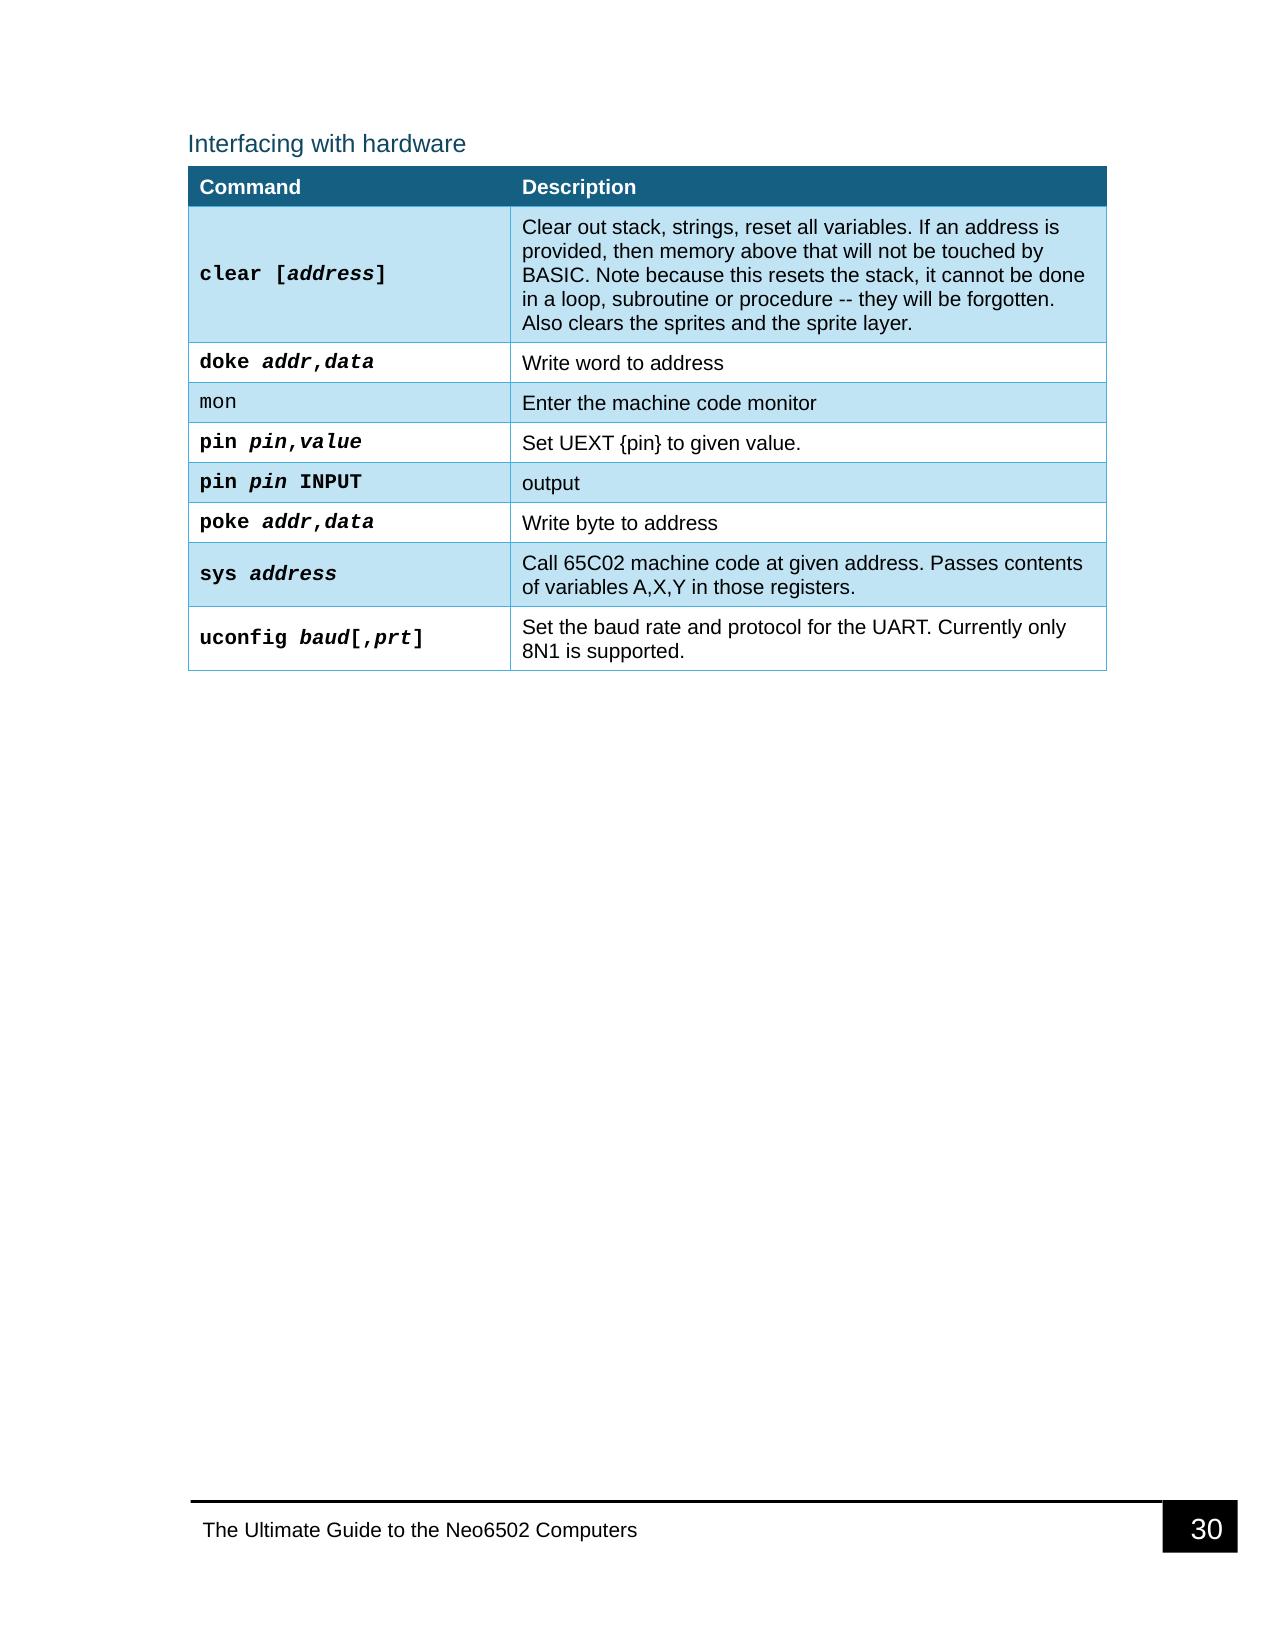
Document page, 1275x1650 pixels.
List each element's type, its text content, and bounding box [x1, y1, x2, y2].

table_header Description [511, 167, 1106, 206]
table_cell Set UEXT {pin} to given value. [511, 423, 1106, 462]
table_cell pin pin INPUT [189, 463, 510, 502]
subtitle Interfacing with hardware [187, 129, 1162, 158]
table_cell clear [address] [189, 207, 510, 342]
table_cell Clear out stack, strings, reset all variables. If an address is provided, then memory above that will not be touched by BASIC. Note because this resets the stack, it cannot be done in a loop, subroutine or procedure -- they will be forgotten. Also clears the sprites and the sprite layer. [511, 207, 1106, 342]
table_cell doke addr,data [189, 343, 510, 382]
table_cell Set the baud rate and protocol for the UART. Currently only 8N1 is supported. [511, 607, 1106, 670]
table_cell Enter the machine code monitor [511, 383, 1106, 422]
table_cell output [511, 463, 1106, 502]
table_cell uconfig baud[,prt] [189, 607, 510, 670]
table_cell Write word to address [511, 343, 1106, 382]
table_header Command [189, 167, 510, 206]
table_cell poke addr,data [189, 503, 510, 542]
table_cell sys address [189, 543, 510, 606]
table_cell Write byte to address [511, 503, 1106, 542]
table_cell mon [189, 383, 510, 422]
table_cell Call 65C02 machine code at given address. Passes contents of variables A,X,Y in those registers. [511, 543, 1106, 606]
table_cell pin pin,value [189, 423, 510, 462]
